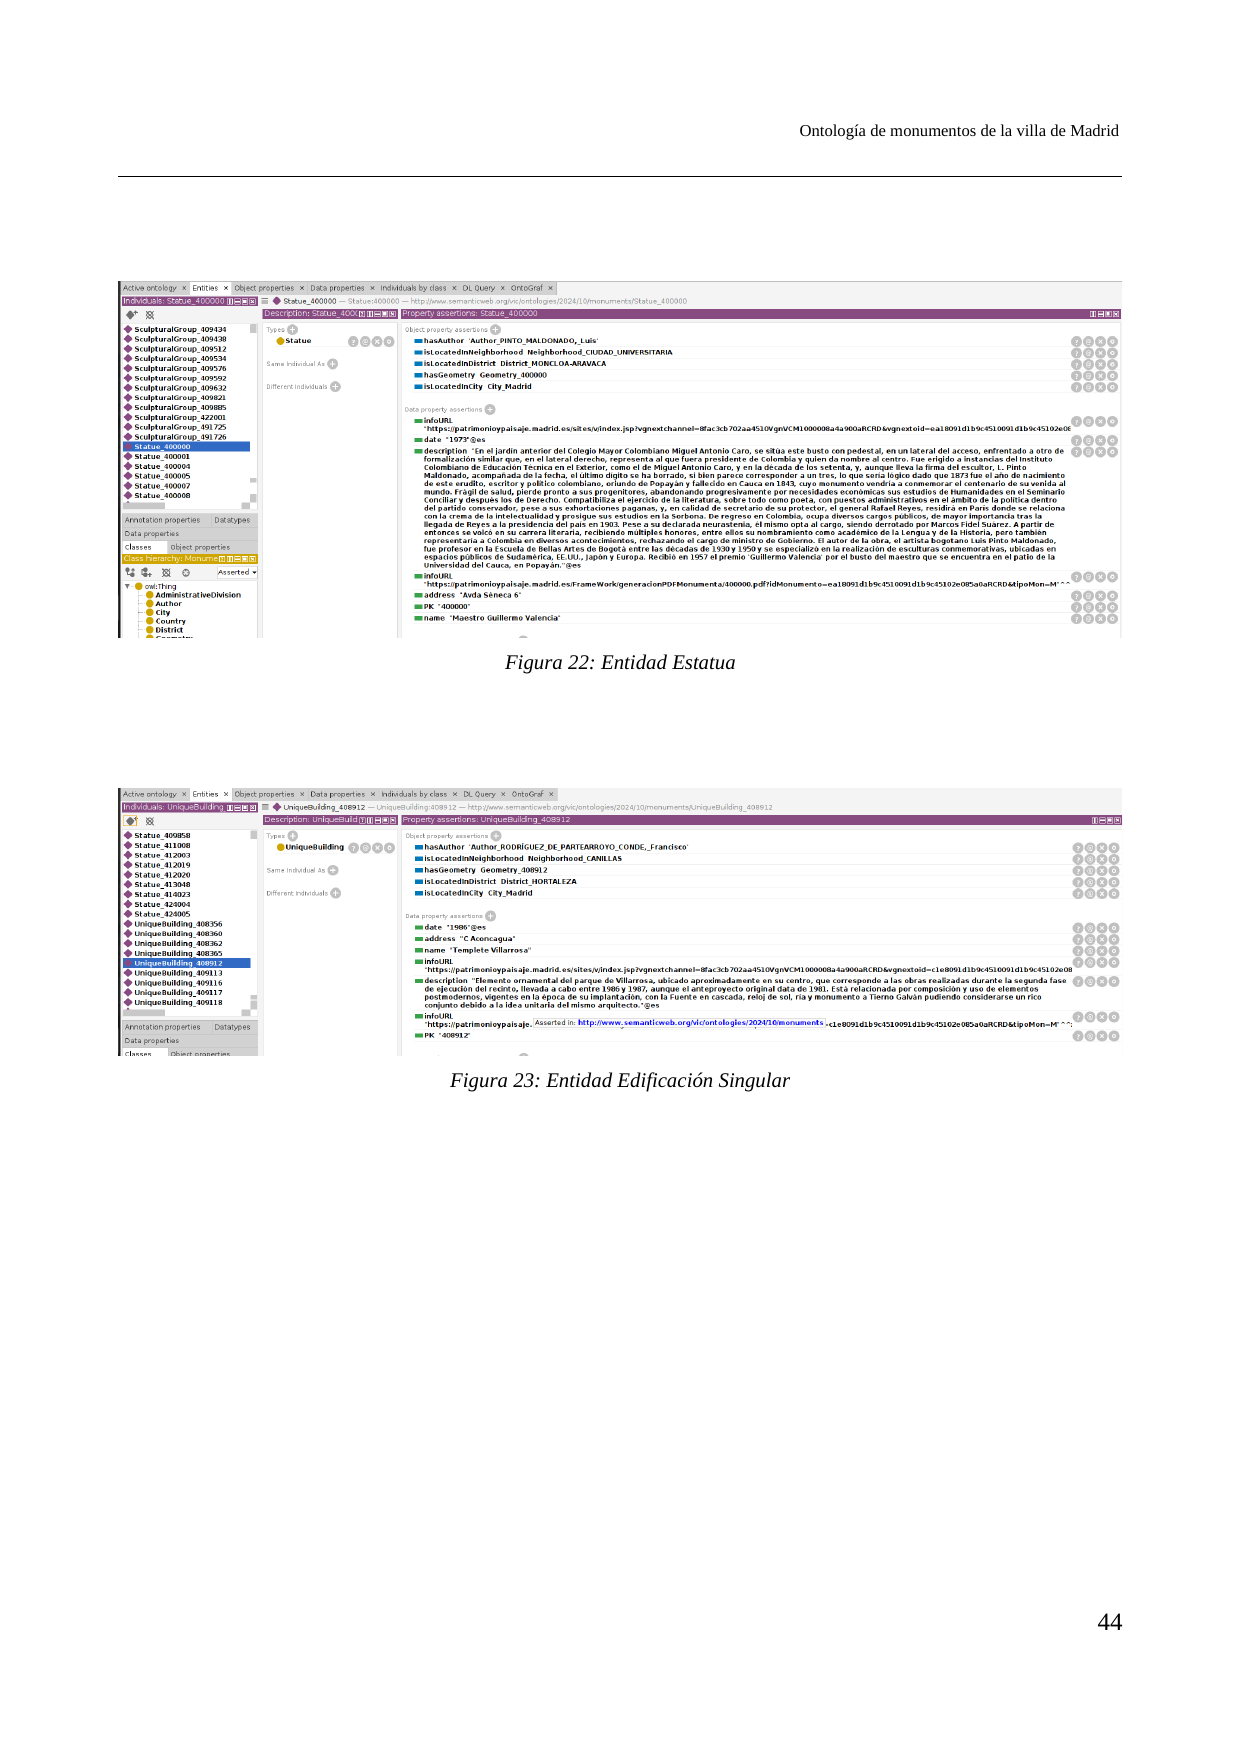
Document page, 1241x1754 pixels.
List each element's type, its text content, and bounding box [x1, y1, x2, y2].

picture [118, 788, 1123, 1056]
picture [118, 281, 1123, 638]
text Figura 22: Entidad Estatua [118, 638, 1122, 674]
text Figura 23: Entidad Edificación Singular [118, 1056, 1122, 1092]
